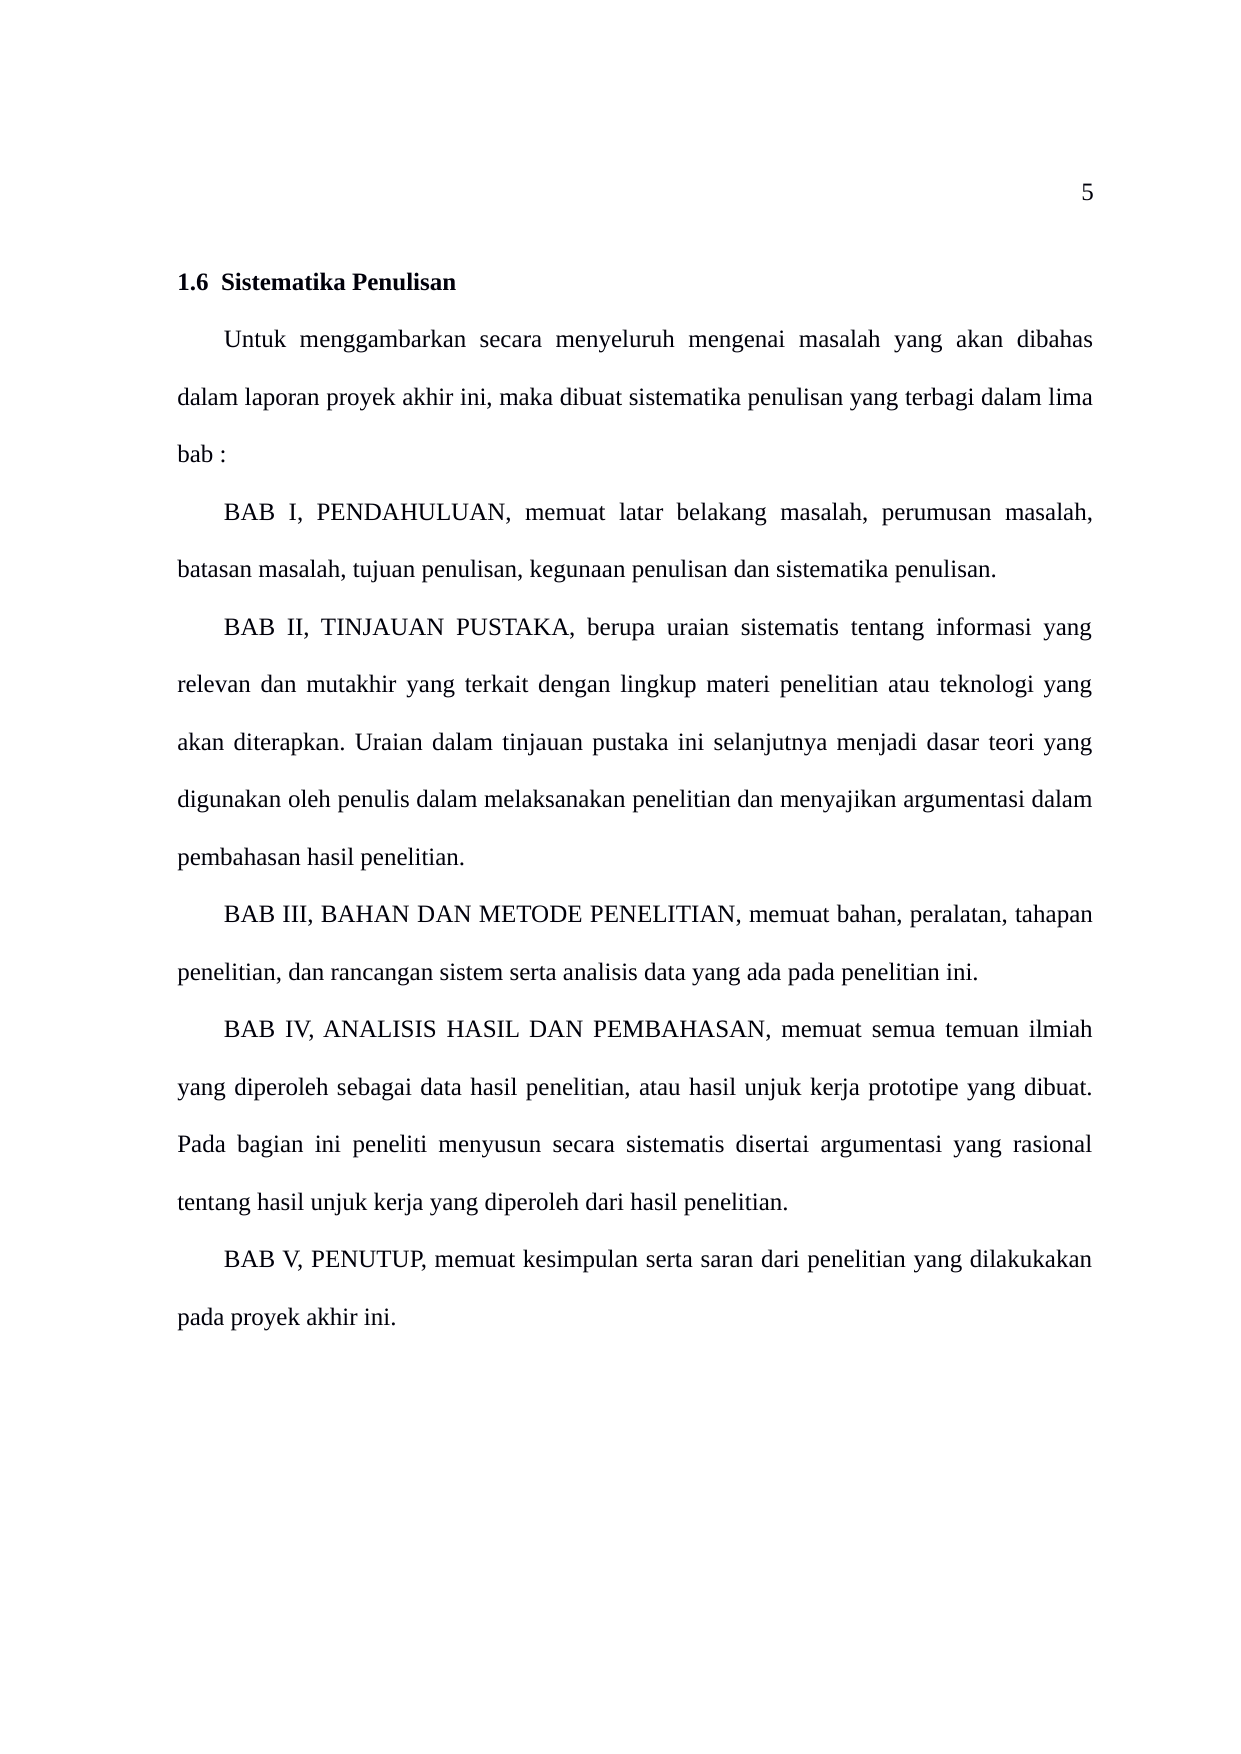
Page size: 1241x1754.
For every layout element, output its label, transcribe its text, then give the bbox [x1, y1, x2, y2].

text BAB V, PENUTUP, memuat kesimpulan serta saran dari penelitian yang dilakukakan pada proyek akhir ini. [177, 1244, 1093, 1331]
text BAB IV, ANALISIS HASIL DAN PEMBAHASAN, memuat semua temuan ilmiah yang diperoleh sebagai data hasil penelitian, atau hasil unjuk kerja prototipe yang dibuat. Pada bagian ini peneliti menyusun secara sistematis disertai argumentasi yang rasional tentang hasil unjuk kerja yang diperoleh dari hasil penelitian. [177, 1014, 1093, 1216]
text Untuk menggambarkan secara menyeluruh mengenai masalah yang akan dibahas dalam laporan proyek akhir ini, maka dibuat sistematika penulisan yang terbagi dalam lima bab : [177, 324, 1093, 468]
text BAB II, TINJAUAN PUSTAKA, berupa uraian sistematis tentang informasi yang relevan dan mutakhir yang terkait dengan lingkup materi penelitian atau teknologi yang akan diterapkan. Uraian dalam tinjauan pustaka ini selanjutnya menjadi dasar teori yang digunakan oleh penulis dalam melaksanakan penelitian dan menyajikan argumentasi dalam pembahasan hasil penelitian. [177, 612, 1093, 871]
subtitle 1.6 Sistematika Penulisan [177, 267, 1093, 296]
text BAB III, BAHAN DAN METODE PENELITIAN, memuat bahan, peralatan, tahapan penelitian, dan rancangan sistem serta analisis data yang ada pada penelitian ini. [177, 899, 1093, 986]
text BAB I, PENDAHULUAN, memuat latar belakang masalah, perumusan masalah, batasan masalah, tujuan penulisan, kegunaan penulisan dan sistematika penulisan. [177, 497, 1093, 583]
